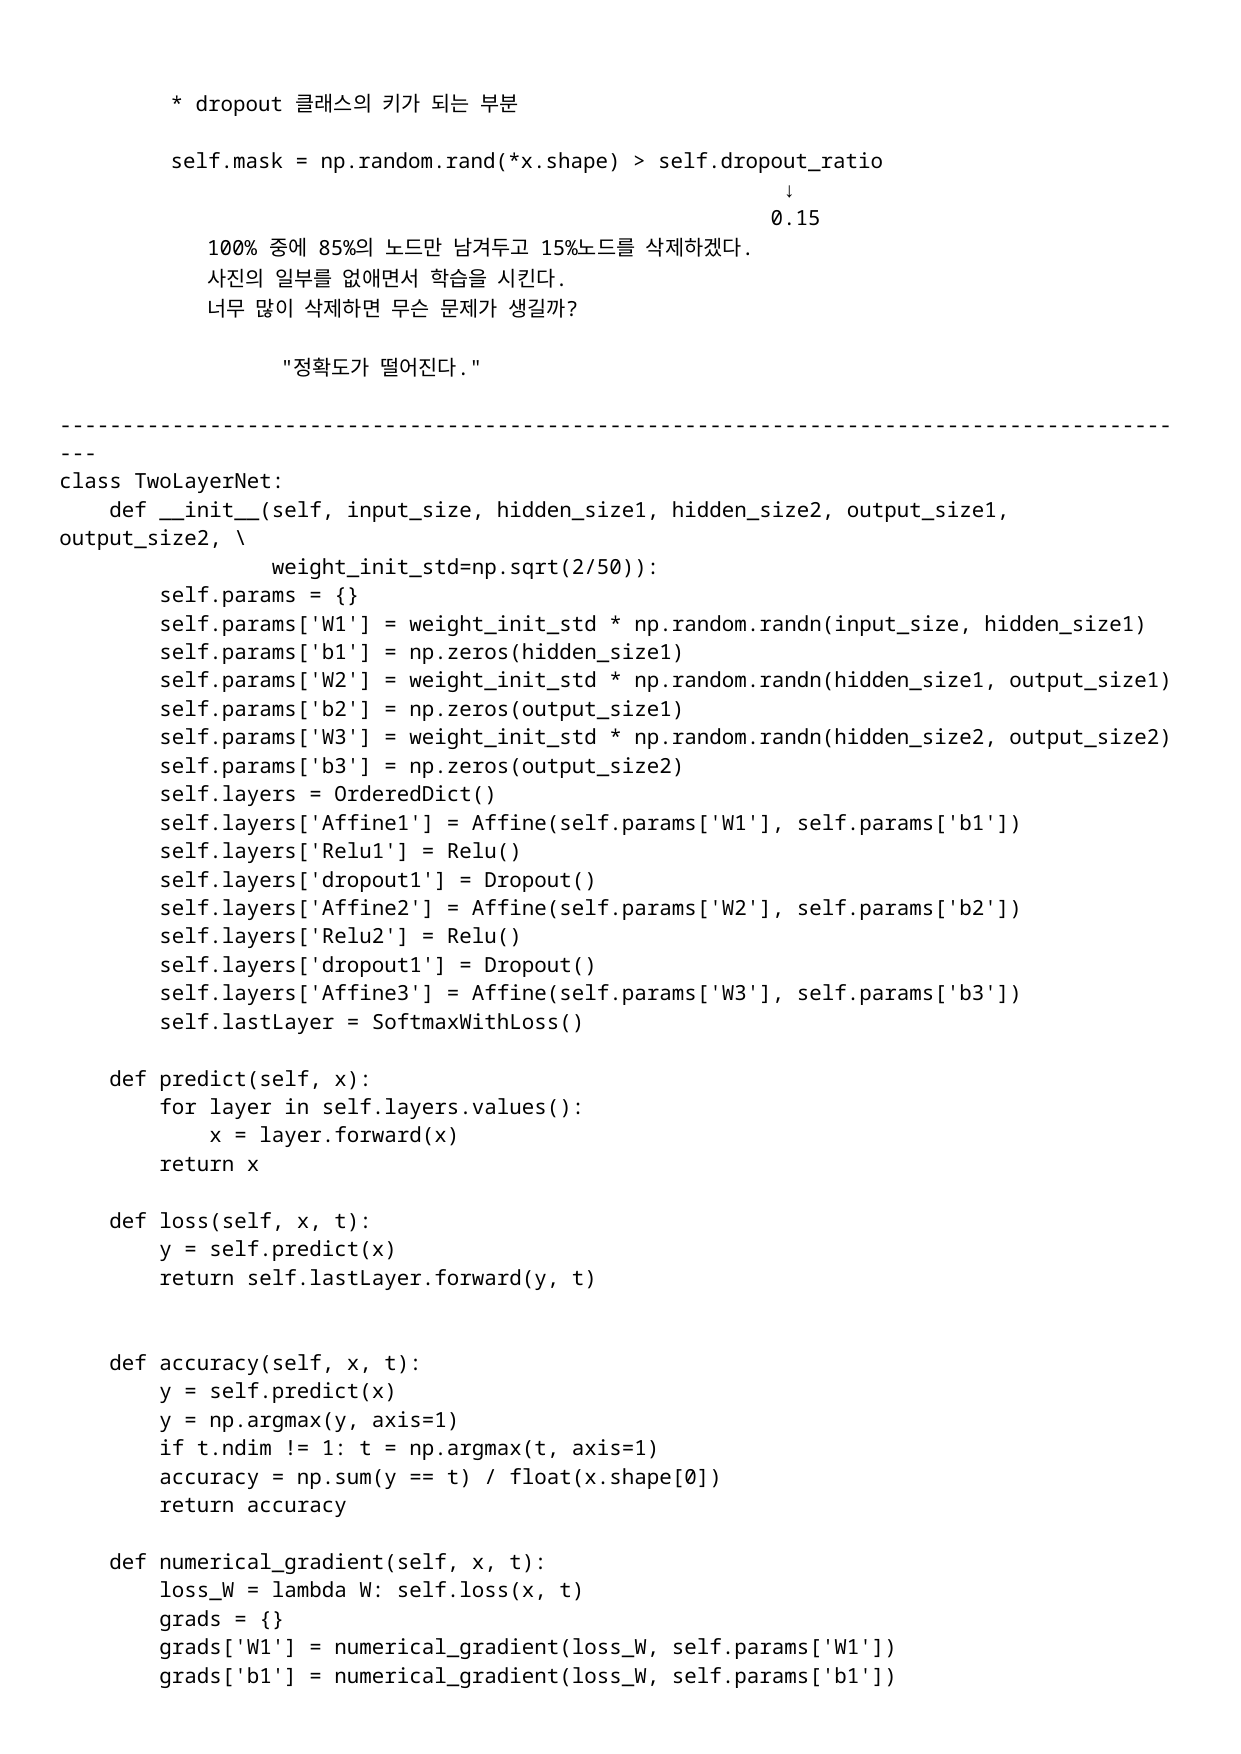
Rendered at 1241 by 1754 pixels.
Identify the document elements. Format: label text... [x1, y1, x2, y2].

text return self.lastLayer.forward(y, t) [59, 1263, 1181, 1291]
text 0.15 [59, 203, 1181, 232]
text def accuracy(self, x, t): [59, 1348, 1181, 1377]
text loss_W = lambda W: self.loss(x, t) [59, 1576, 1181, 1604]
text class TwoLayerNet: [59, 467, 1181, 495]
text grads = {} [59, 1604, 1181, 1632]
text self.params['W3'] = weight_init_std * np.random.randn(hidden_size2, output_size2) [59, 722, 1181, 751]
text return x [59, 1149, 1181, 1177]
text * dropout 클래스의 키가 되는 부분 [59, 87, 1181, 118]
text 너무 많이 삭제하면 무슨 문제가 생길까? [59, 292, 1181, 322]
text def predict(self, x): [59, 1064, 1181, 1092]
text self.params['W2'] = weight_init_std * np.random.randn(hidden_size1, output_size1) [59, 666, 1181, 694]
text self.params['b1'] = np.zeros(hidden_size1) [59, 637, 1181, 666]
text self.lastLayer = SoftmaxWithLoss() [59, 1007, 1181, 1035]
text grads['b1'] = numerical_gradient(loss_W, self.params['b1']) [59, 1661, 1181, 1689]
text self.layers['Affine2'] = Affine(self.params['W2'], self.params['b2']) [59, 893, 1181, 922]
text def numerical_gradient(self, x, t): [59, 1547, 1181, 1576]
text def __init__(self, input_size, hidden_size1, hidden_size2, output_size1, output_size2, \ [59, 495, 1181, 552]
text y = np.argmax(y, axis=1) [59, 1405, 1181, 1433]
text x = layer.forward(x) [59, 1121, 1181, 1149]
text self.layers['dropout1'] = Dropout() [59, 950, 1181, 978]
text self.layers = OrderedDict() [59, 779, 1181, 808]
text self.params['b2'] = np.zeros(output_size1) [59, 694, 1181, 722]
text self.params = {} [59, 580, 1181, 609]
text self.mask = np.random.rand(*x.shape) > self.dropout_ratio [59, 146, 1181, 175]
text accuracy = np.sum(y == t) / float(x.shape[0]) [59, 1462, 1181, 1490]
text self.layers['Relu1'] = Relu() [59, 836, 1181, 865]
text y = self.predict(x) [59, 1377, 1181, 1405]
text "정확도가 떨어진다." [59, 351, 1181, 381]
text self.layers['Relu2'] = Relu() [59, 922, 1181, 950]
text y = self.predict(x) [59, 1234, 1181, 1263]
text self.layers['Affine3'] = Affine(self.params['W3'], self.params['b3']) [59, 978, 1181, 1007]
text ↓ [59, 175, 1181, 203]
text self.params['b3'] = np.zeros(output_size2) [59, 751, 1181, 779]
text 100% 중에 85%의 노드만 남겨두고 15%노드를 삭제하겠다. [59, 232, 1181, 262]
text self.layers['Affine1'] = Affine(self.params['W1'], self.params['b1']) [59, 808, 1181, 836]
text 사진의 일부를 없애면서 학습을 시킨다. [59, 262, 1181, 292]
text if t.ndim != 1: t = np.argmax(t, axis=1) [59, 1433, 1181, 1462]
text for layer in self.layers.values(): [59, 1092, 1181, 1121]
text weight_init_std=np.sqrt(2/50)): [59, 552, 1181, 580]
text grads['W1'] = numerical_gradient(loss_W, self.params['W1']) [59, 1632, 1181, 1661]
text def loss(self, x, t): [59, 1206, 1181, 1234]
text -------------------------------------------------------------------------------------------- [59, 410, 1181, 467]
text self.layers['dropout1'] = Dropout() [59, 865, 1181, 893]
text return accuracy [59, 1490, 1181, 1519]
text self.params['W1'] = weight_init_std * np.random.randn(input_size, hidden_size1) [59, 609, 1181, 637]
